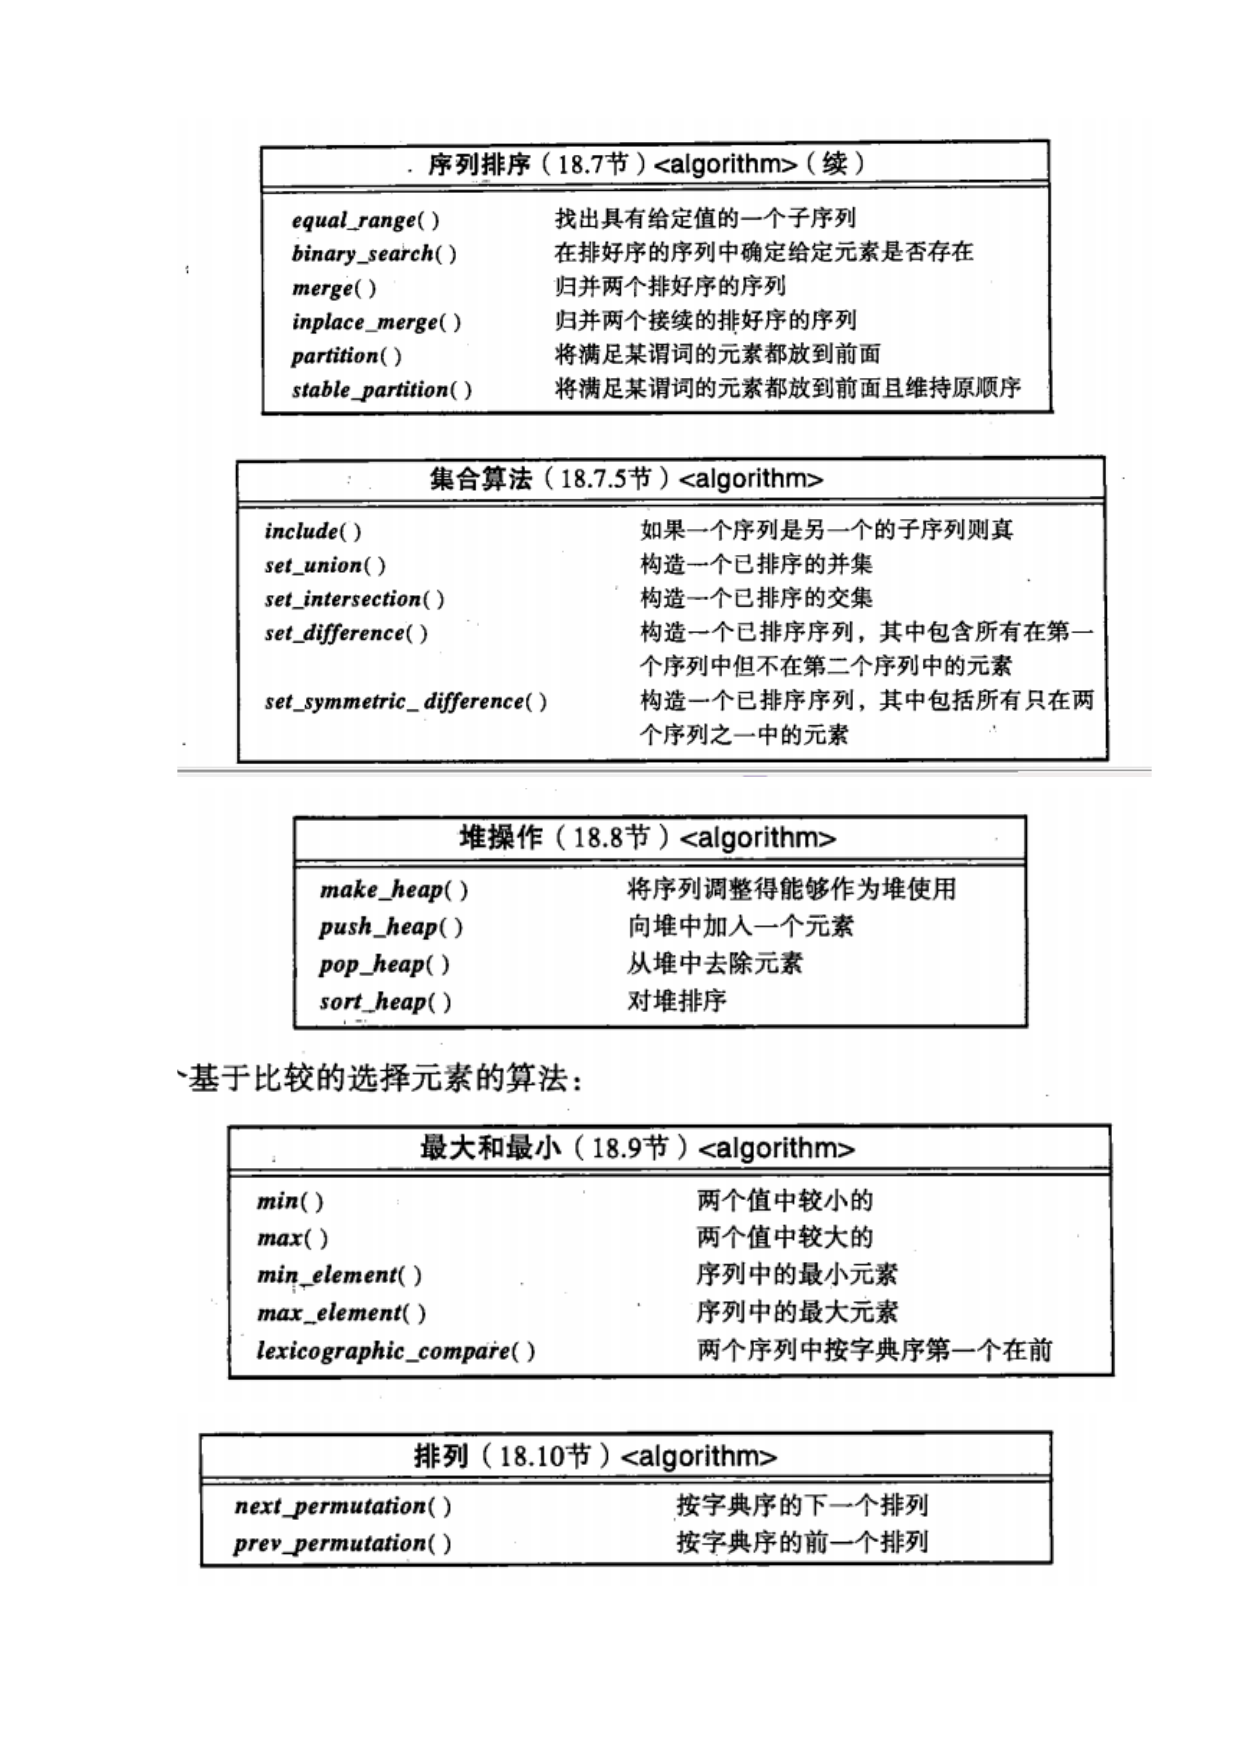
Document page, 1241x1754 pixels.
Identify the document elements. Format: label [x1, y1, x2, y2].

picture [177, 118, 1152, 777]
picture [177, 1413, 1101, 1586]
picture [177, 788, 1137, 1402]
